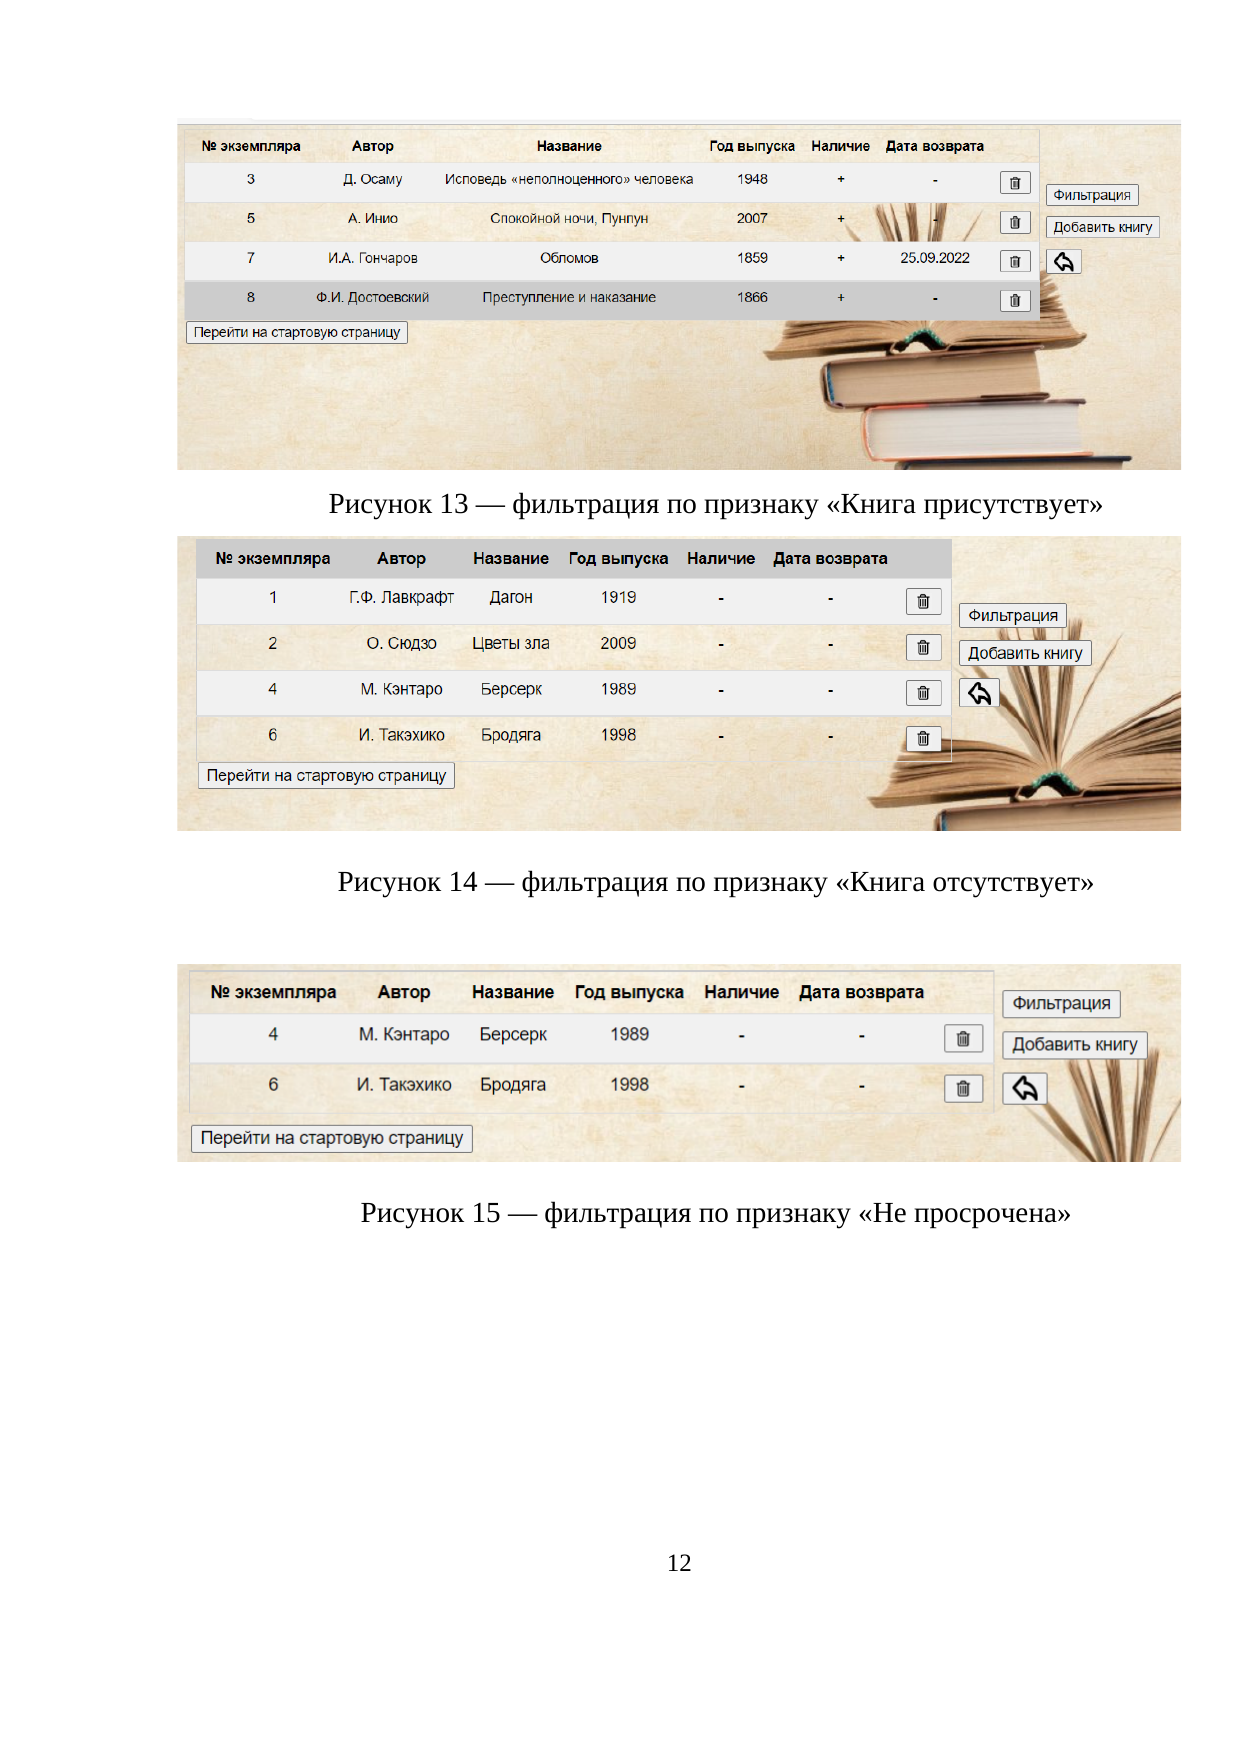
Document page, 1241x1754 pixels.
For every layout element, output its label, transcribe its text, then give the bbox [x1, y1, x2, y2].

picture [177, 536, 1182, 831]
picture [177, 964, 1182, 1162]
picture [177, 118, 1182, 470]
text Рисунок 15 — фильтрация по признаку «Не просрочена» [177, 1162, 1181, 1229]
text Рисунок 13 — фильтрация по признаку «Книга присутствует» [177, 470, 1181, 520]
text Рисунок 14 — фильтрация по признаку «Книга отсутствует» [177, 831, 1181, 897]
